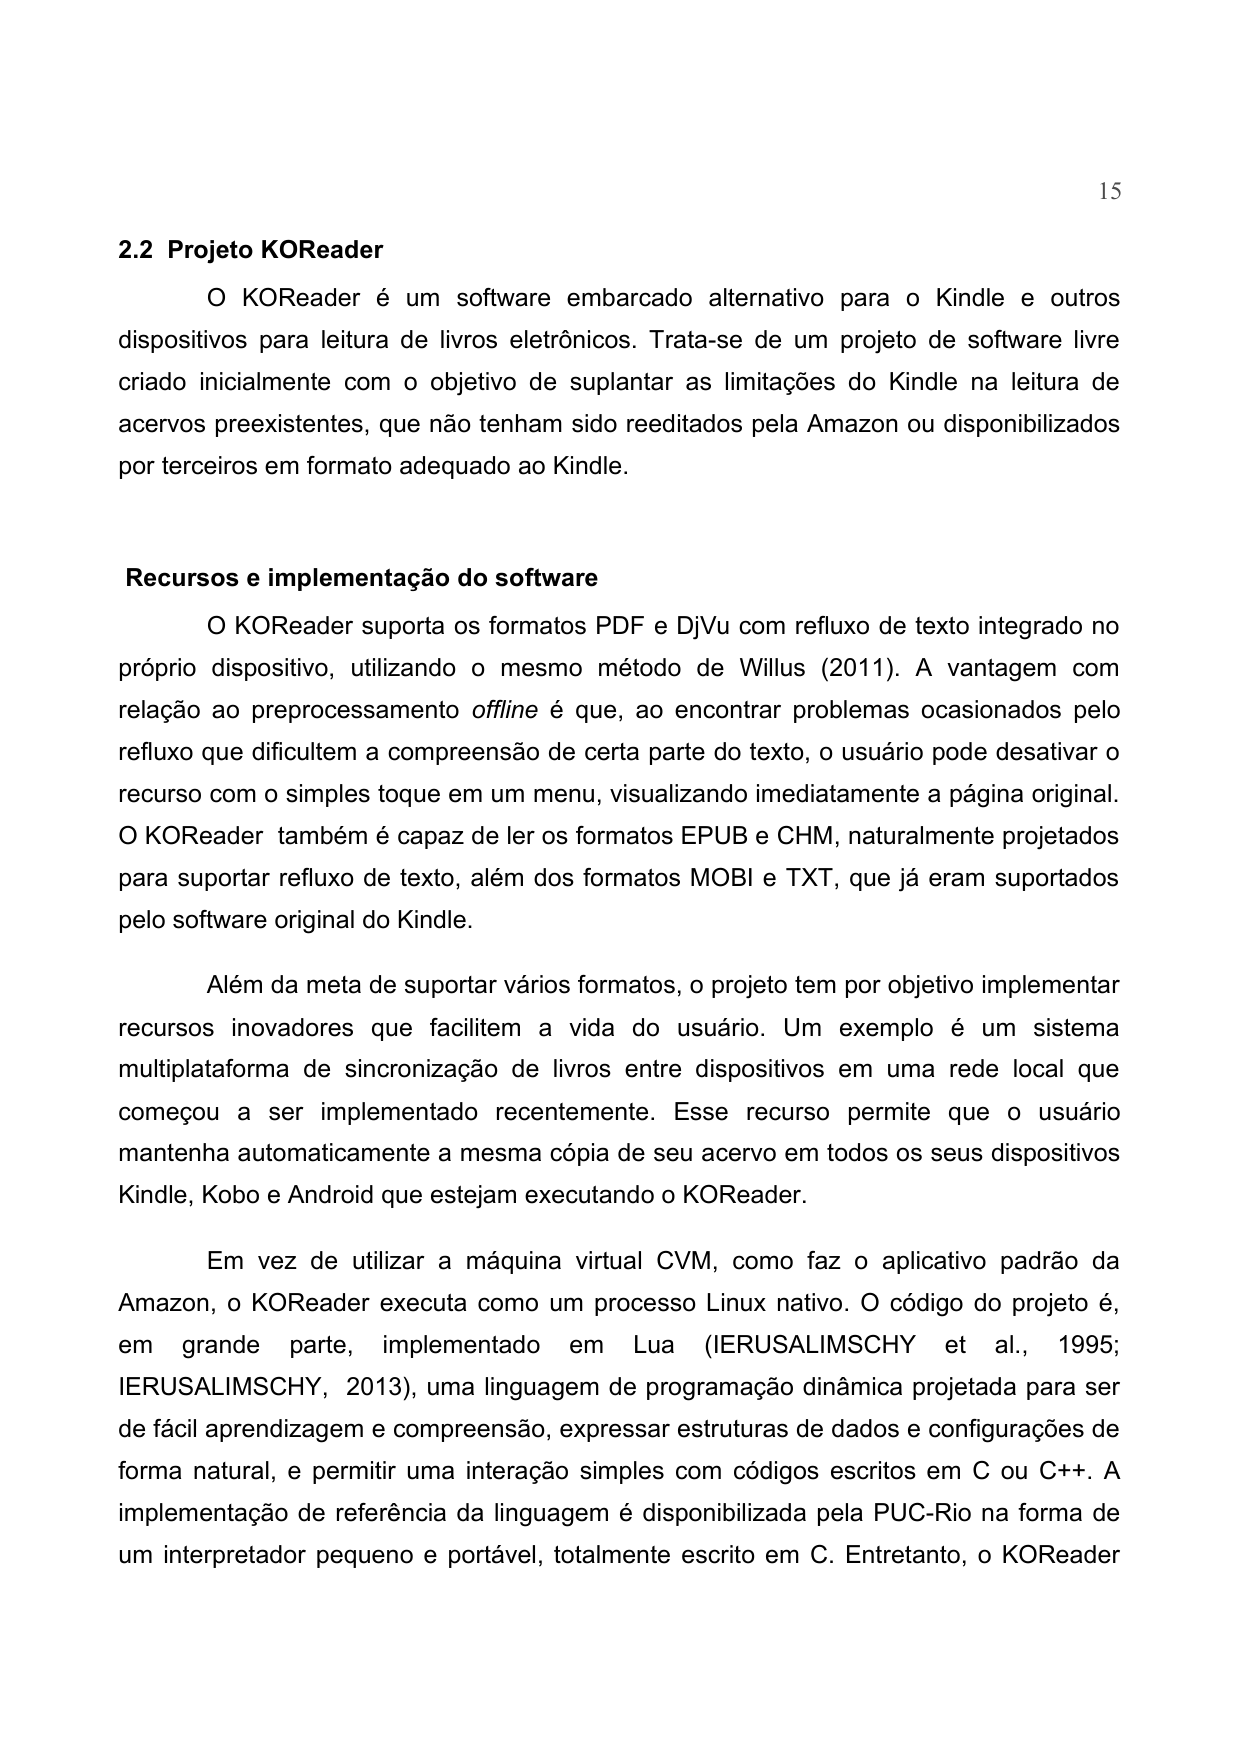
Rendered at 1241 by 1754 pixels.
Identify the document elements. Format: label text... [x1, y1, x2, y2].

text Além da meta de suportar vários formatos, o projeto tem por objetivo implementar recursos inovadores que facilitem a vida do usuário. Um exemplo é um sistema multiplataforma de sincronização de livros entre dispositivos em uma rede local que começou a ser implementado recentemente. Esse recurso permite que o usuário mantenha automaticamente a mesma cópia de seu acervo em todos os seus dispositivos Kindle, Kobo e Android que estejam executando o KOReader. [118, 971, 1122, 1209]
text O KOReader suporta os formatos PDF e DjVu com refluxo de texto integrado no próprio dispositivo, utilizando o mesmo método de Willus (2011). A vantagem com relação ao preprocessamento offline é que, ao encontrar problemas ocasionados pelo refluxo que dificultem a compreensão de certa parte do texto, o usuário pode desativar o recurso com o simples toque em um menu, visualizando imediatamente a página original. O KOReader também é capaz de ler os formatos EPUB e CHM, naturalmente projetados para suportar refluxo de texto, além dos formatos MOBI e TXT, que já eram suportados pelo software original do Kindle. [118, 612, 1122, 934]
subtitle Recursos e implementação do software [118, 564, 1122, 592]
subtitle Projeto KOReader [118, 236, 1122, 264]
text Em vez de utilizar a máquina virtual CVM, como faz o aplicativo padrão da Amazon, o KOReader executa como um processo Linux nativo. O código do projeto é, em grande parte, implementado em Lua (IERUSALIMSCHY et al., 1995; IERUSALIMSCHY, 2013), uma linguagem de programação dinâmica projetada para ser de fácil aprendizagem e compreensão, expressar estruturas de dados e configurações de forma natural, e permitir uma interação simples com códigos escritos em C ou C++. A implementação de referência da linguagem é disponibilizada pela PUC-Rio na forma de um interpretador pequeno e portável, totalmente escrito em C. Entretanto, o KOReader [118, 1247, 1122, 1569]
text O KOReader é um software embarcado alternativo para o Kindle e outros dispositivos para leitura de livros eletrônicos. Trata-se de um projeto de software livre criado inicialmente com o objetivo de suplantar as limitações do Kindle na leitura de acervos preexistentes, que não tenham sido reeditados pela Amazon ou disponibilizados por terceiros em formato adequado ao Kindle. [118, 284, 1122, 480]
